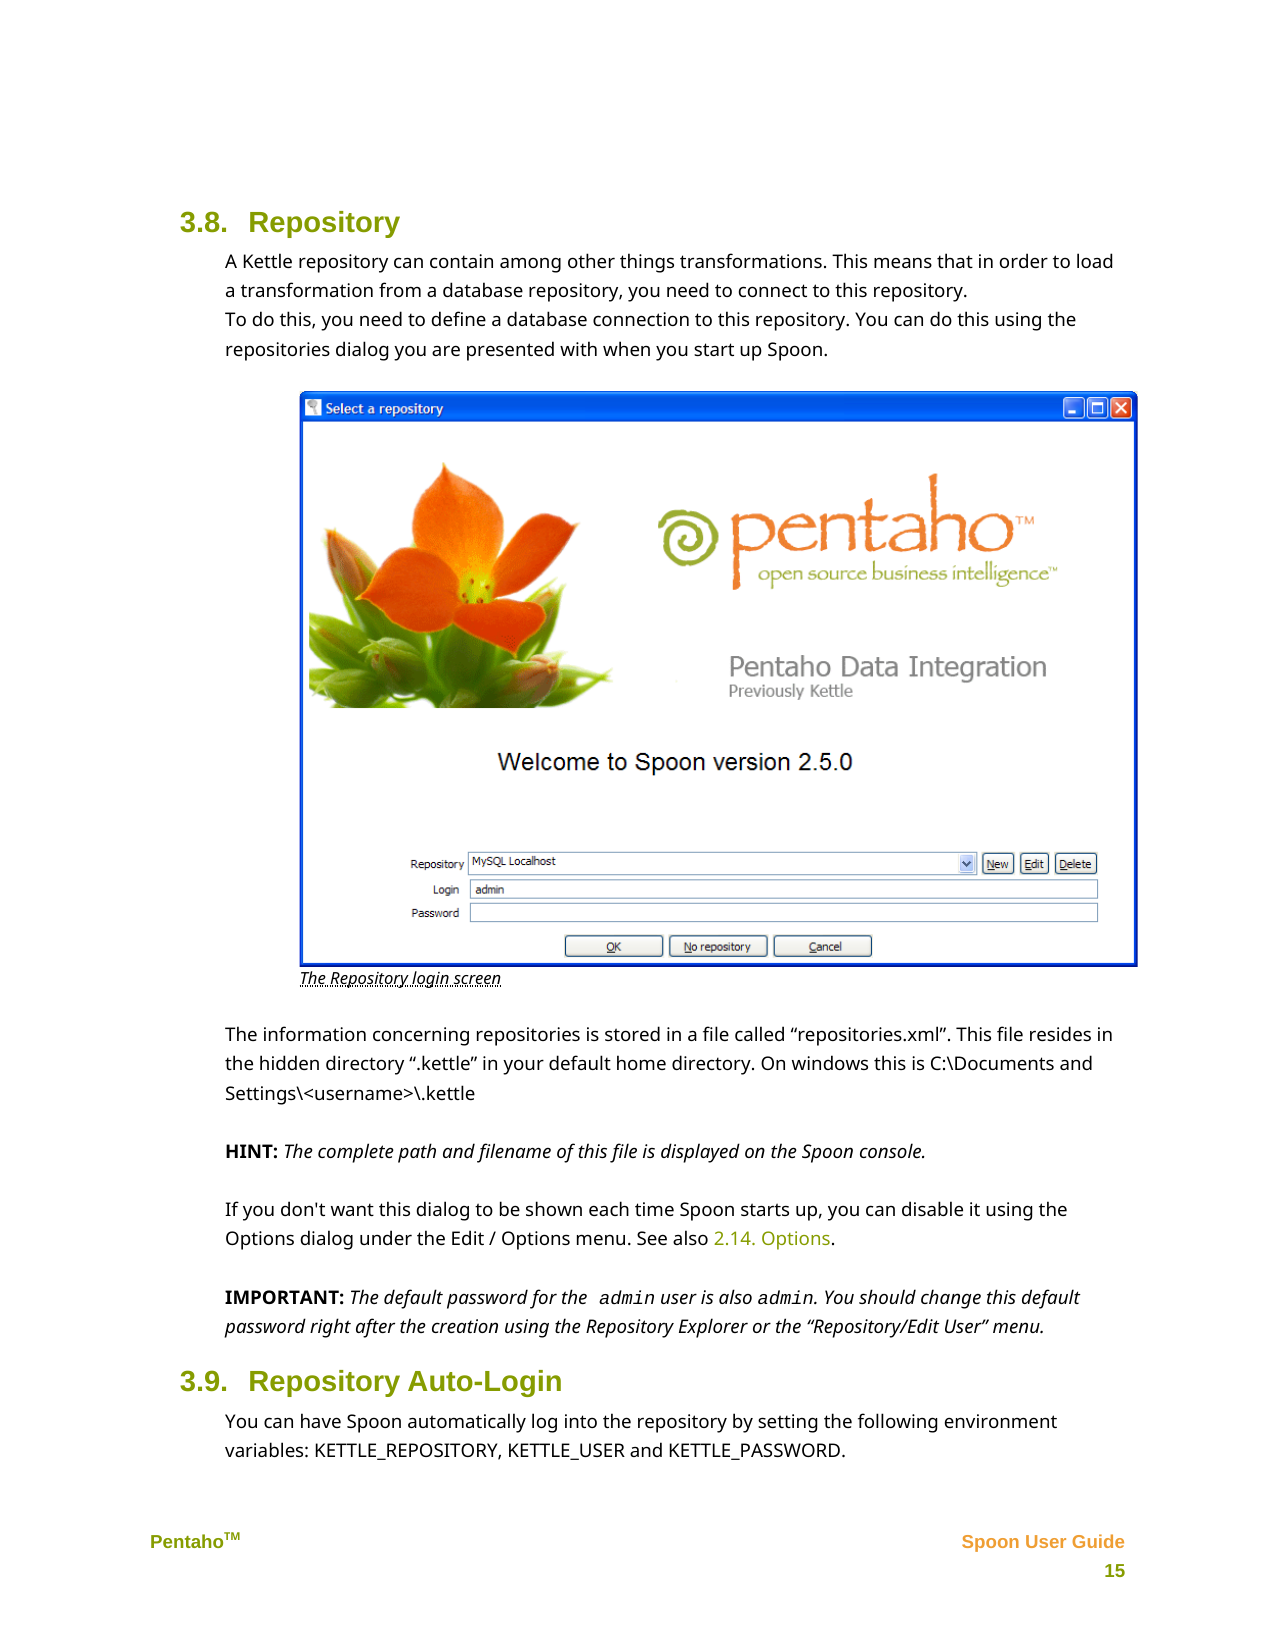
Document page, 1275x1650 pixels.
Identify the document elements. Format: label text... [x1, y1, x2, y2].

text IMPORTANT: The default password for the admin user is also admin. You should change this default password right after the creation using the Repository Explorer or the “Repository/Edit User” menu. [225, 1281, 1125, 1339]
text HINT: The complete path and filename of this file is displayed on the Spoon console. [225, 1135, 1125, 1164]
text If you don't want this dialog to be shown each time Spoon starts up, you can disable it using the Options dialog under the Edit / Options menu. See also 2.14. Options. [225, 1193, 1125, 1252]
text The information concerning repositories is stored in a file called “repositories.xml”. This file resides in the hidden directory “.kettle” in your default home directory. On windows this is C:\Documents and Settings\<username>\.kettle [225, 1018, 1125, 1106]
picture [299, 391, 1138, 967]
text The Repository login screen [299, 967, 1057, 989]
text To do this, you need to define a database connection to this repository. You can do this using the repositories dialog you are presented with when you start up Spoon. [225, 303, 1125, 362]
text A Kettle repository can contain among other things transformations. This means that in order to load a transformation from a database repository, you need to connect to this repository. [225, 245, 1125, 303]
subtitle Repository [179, 204, 1125, 239]
text You can have Spoon automatically log into the repository by setting the following environment variables: KETTLE_REPOSITORY, KETTLE_USER and KETTLE_PASSWORD. [225, 1405, 1125, 1463]
subtitle Repository Auto-Login [179, 1364, 1125, 1399]
